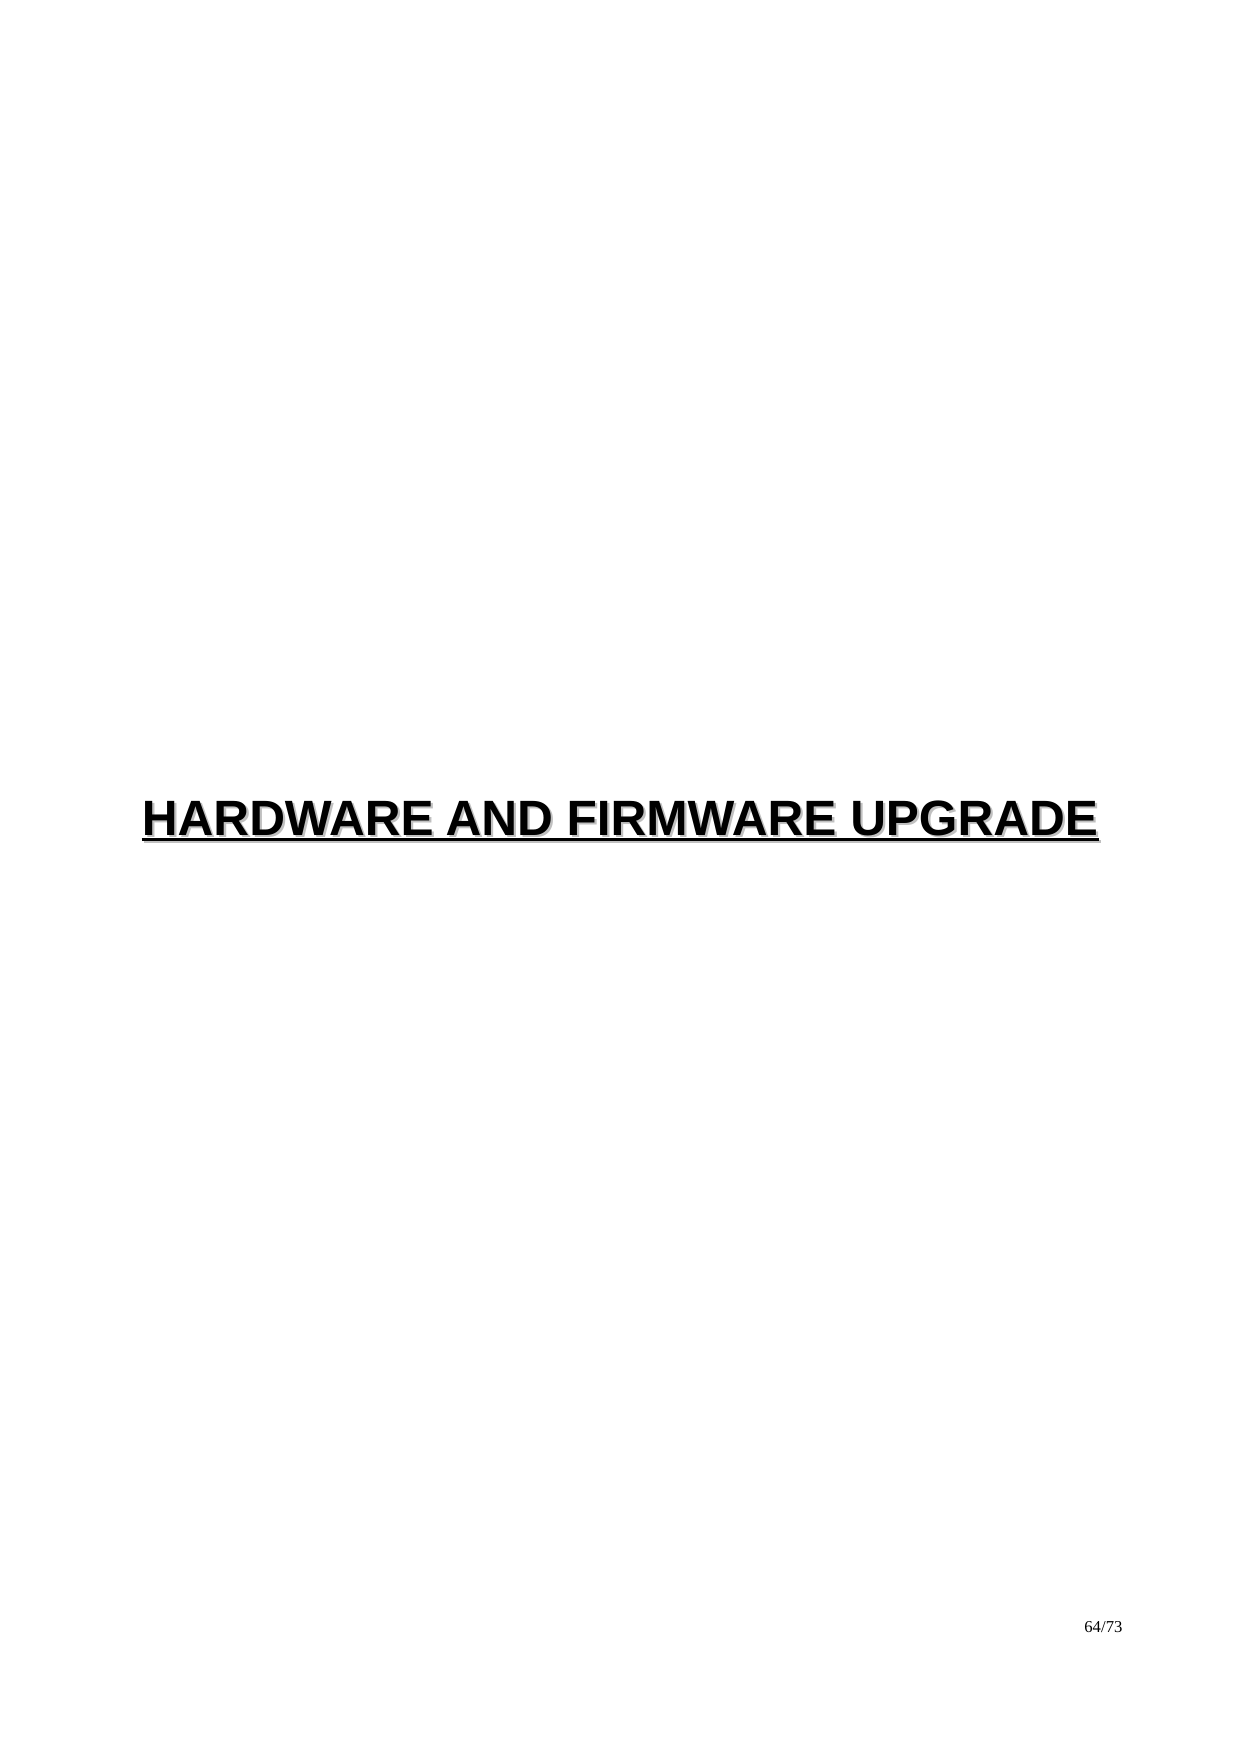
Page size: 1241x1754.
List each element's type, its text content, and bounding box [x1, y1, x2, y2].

subtitle Hardware and firmware upgrade [118, 788, 1122, 846]
